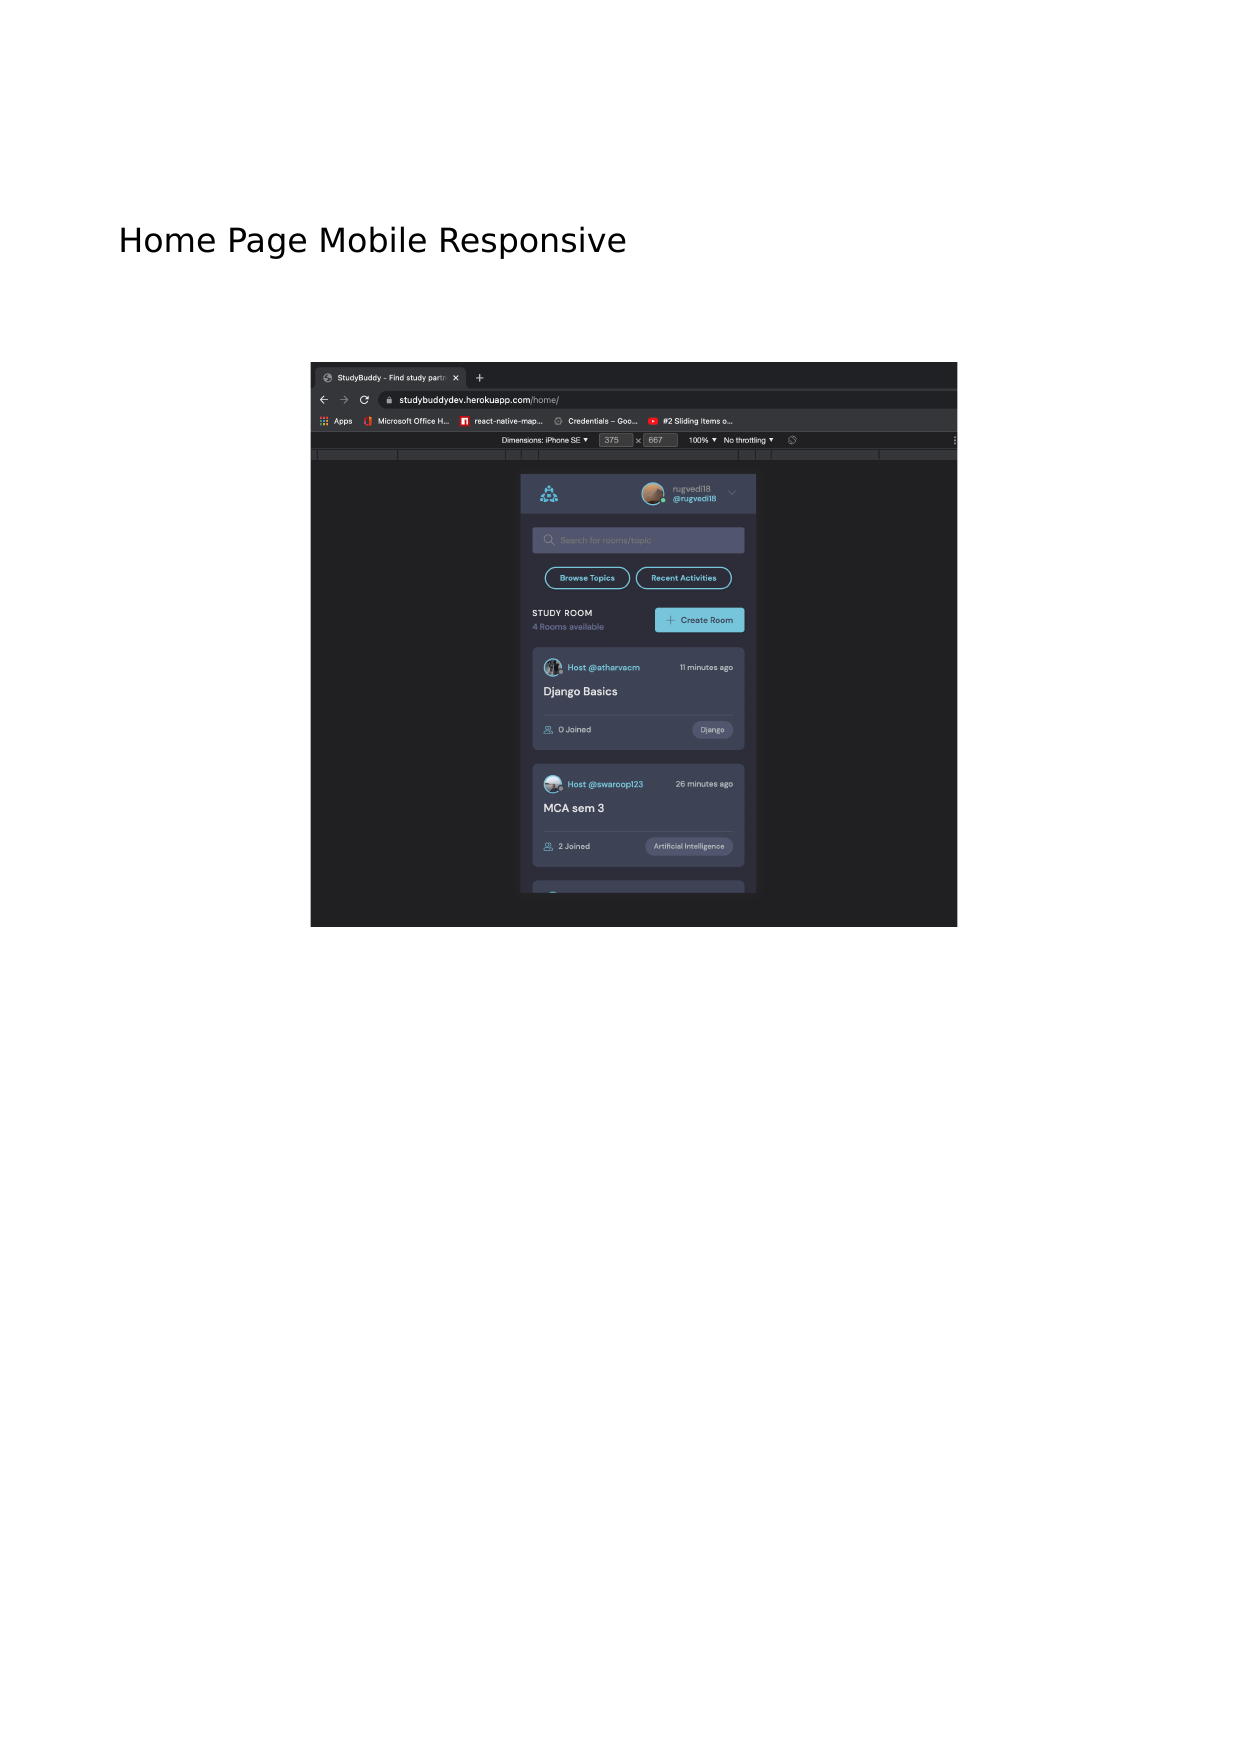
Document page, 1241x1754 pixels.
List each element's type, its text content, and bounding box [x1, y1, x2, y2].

text Home Page Mobile Responsive [118, 222, 1122, 260]
